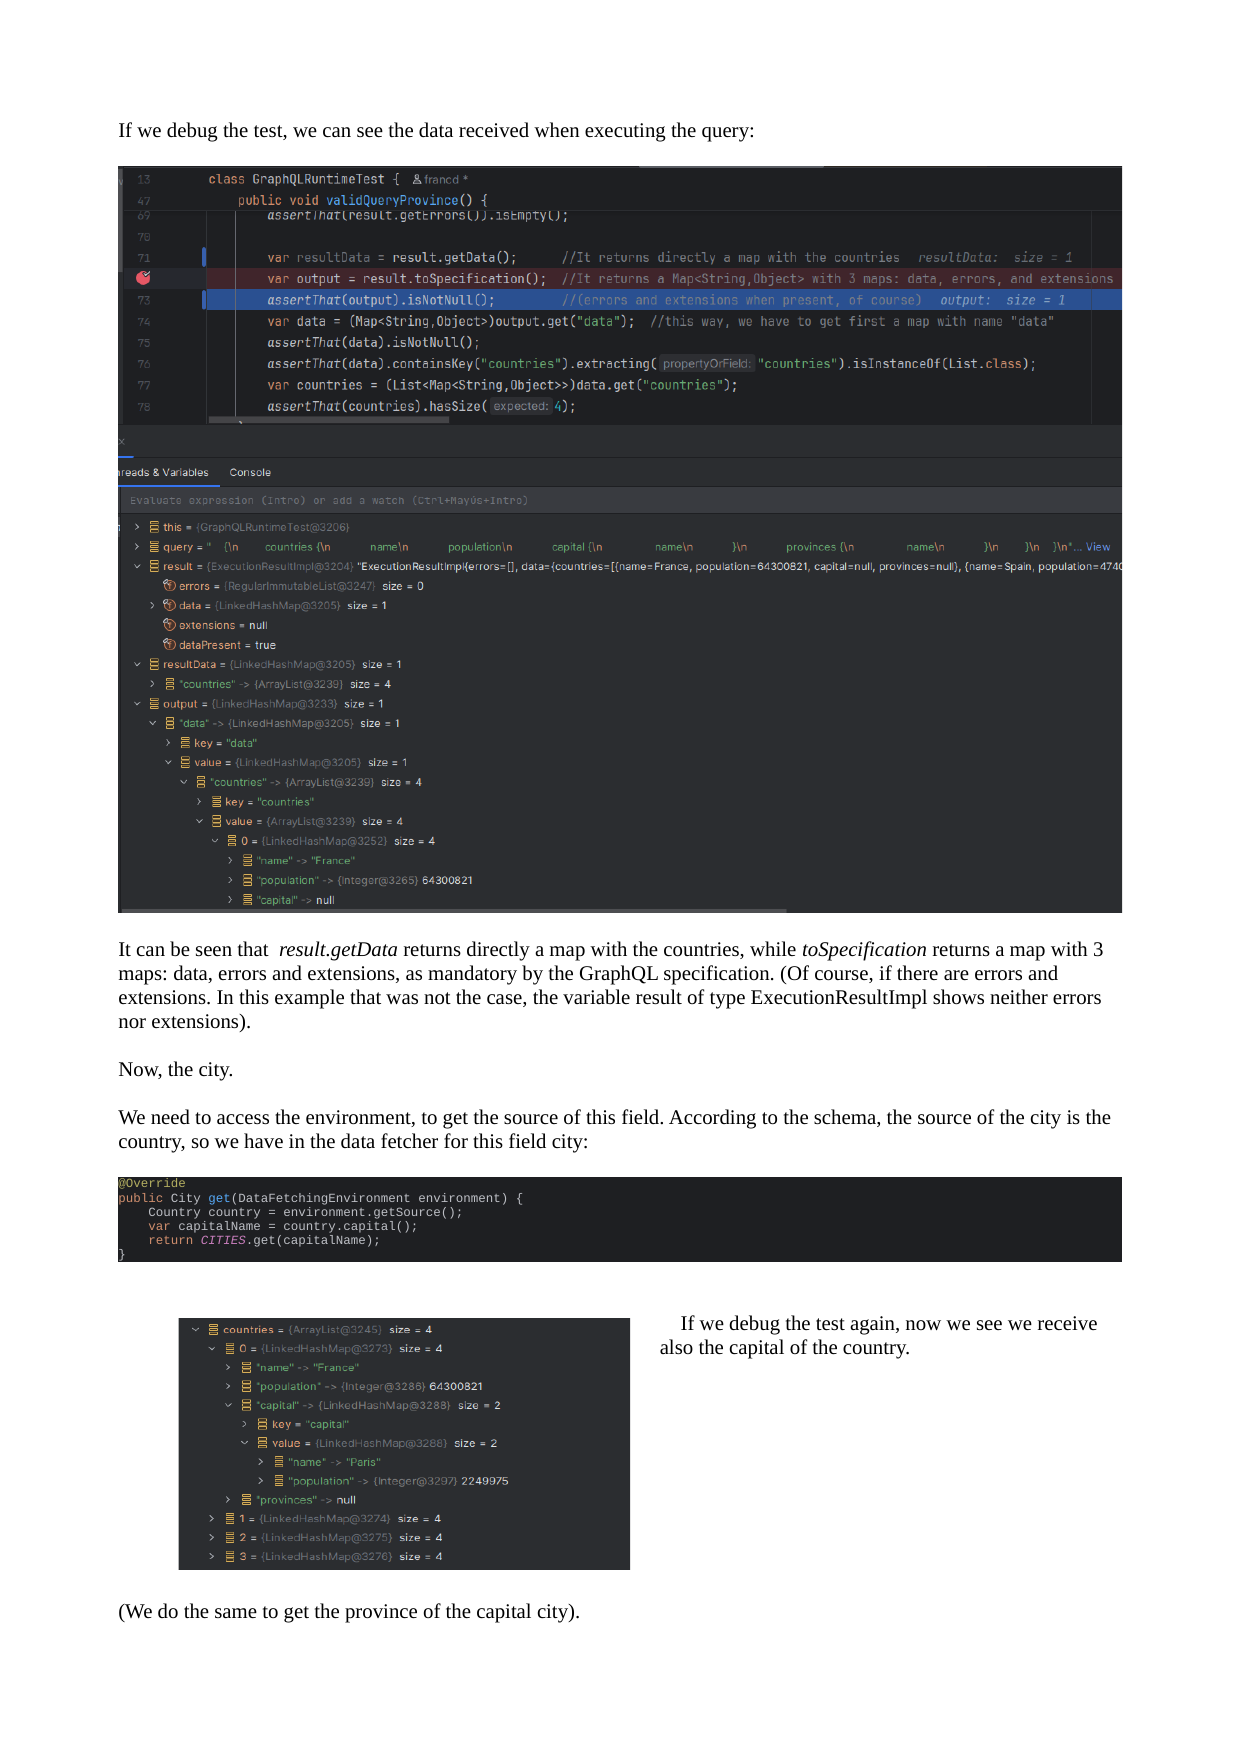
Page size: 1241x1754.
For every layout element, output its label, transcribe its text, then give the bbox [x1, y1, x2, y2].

text @Override public City get(DataFetchingEnvironment environment) { Country country = environment.getSource(); var capitalName = country.capital(); return CITIES.get(capitalName); } [118, 1177, 1122, 1262]
text If we debug the test again, now we see we receive also the capital of the country. [659, 1311, 1122, 1359]
text Now, the city. [118, 1057, 1122, 1081]
text It can be seen that result.getData returns directly a map with the countries, while toSpecification returns a map with 3 maps: data, errors and extensions, as mandatory by the GraphQL specification. (Of course, if there are errors and extensions. In this example that was not the case, the variable result of type ExecutionResultImpl shows neither errors nor extensions). [118, 937, 1122, 1033]
picture [118, 166, 1123, 913]
text If we debug the test, we can see the data received when executing the query: [118, 118, 1122, 142]
picture [178, 1318, 630, 1570]
text (We do the same to get the province of the capital city). [118, 1599, 1122, 1623]
text We need to access the environment, to get the source of this field. According to the schema, the source of the city is the country, so we have in the data fetcher for this field city: [118, 1105, 1122, 1153]
